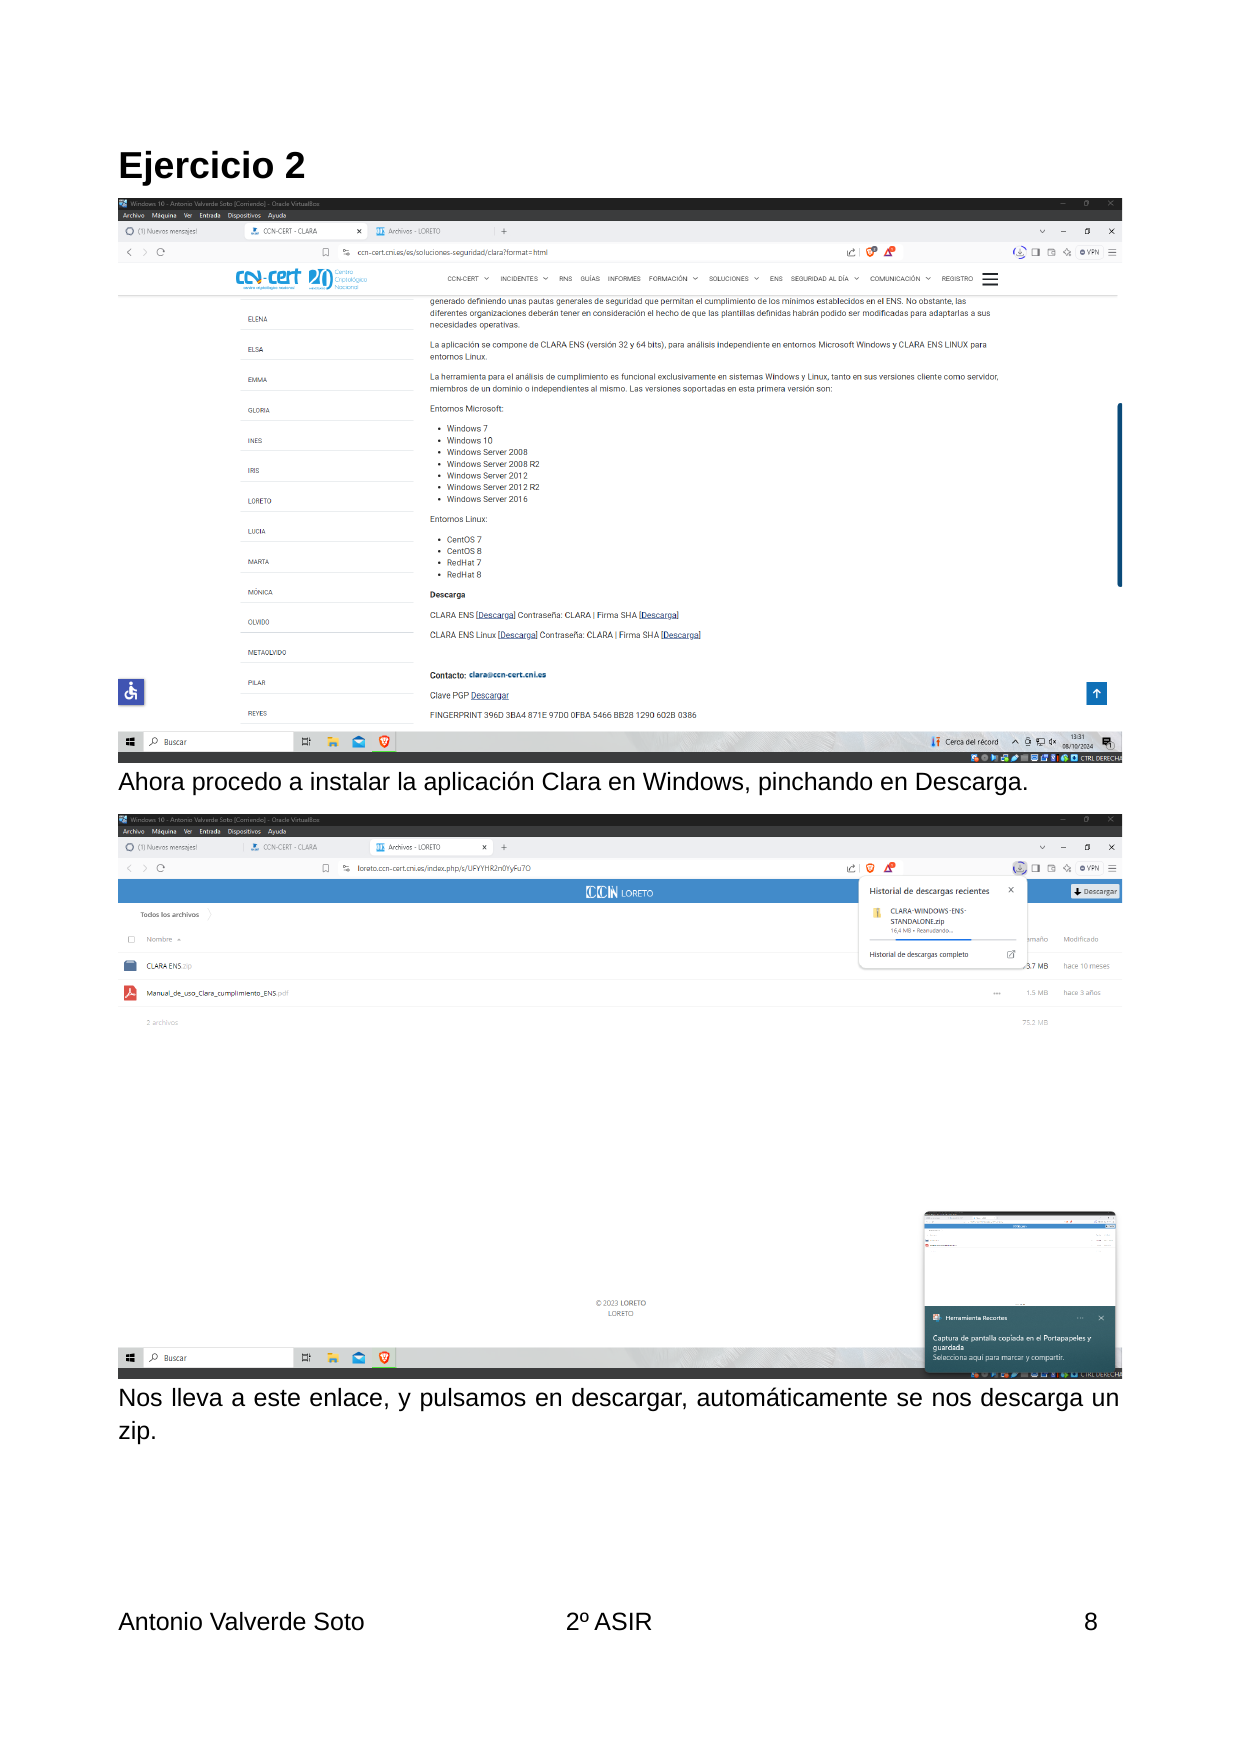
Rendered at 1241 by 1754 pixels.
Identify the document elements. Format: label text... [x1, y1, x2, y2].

picture [118, 198, 1123, 763]
text Nos lleva a este enlace, y pulsamos en descargar, automáticamente se nos descarga un zip. [118, 1379, 1122, 1445]
picture [118, 814, 1123, 1379]
subtitle Ejercicio 2 [118, 143, 1122, 186]
text Ahora procedo a instalar la aplicación Clara en Windows, pinchando en Descarga. [118, 763, 1122, 796]
